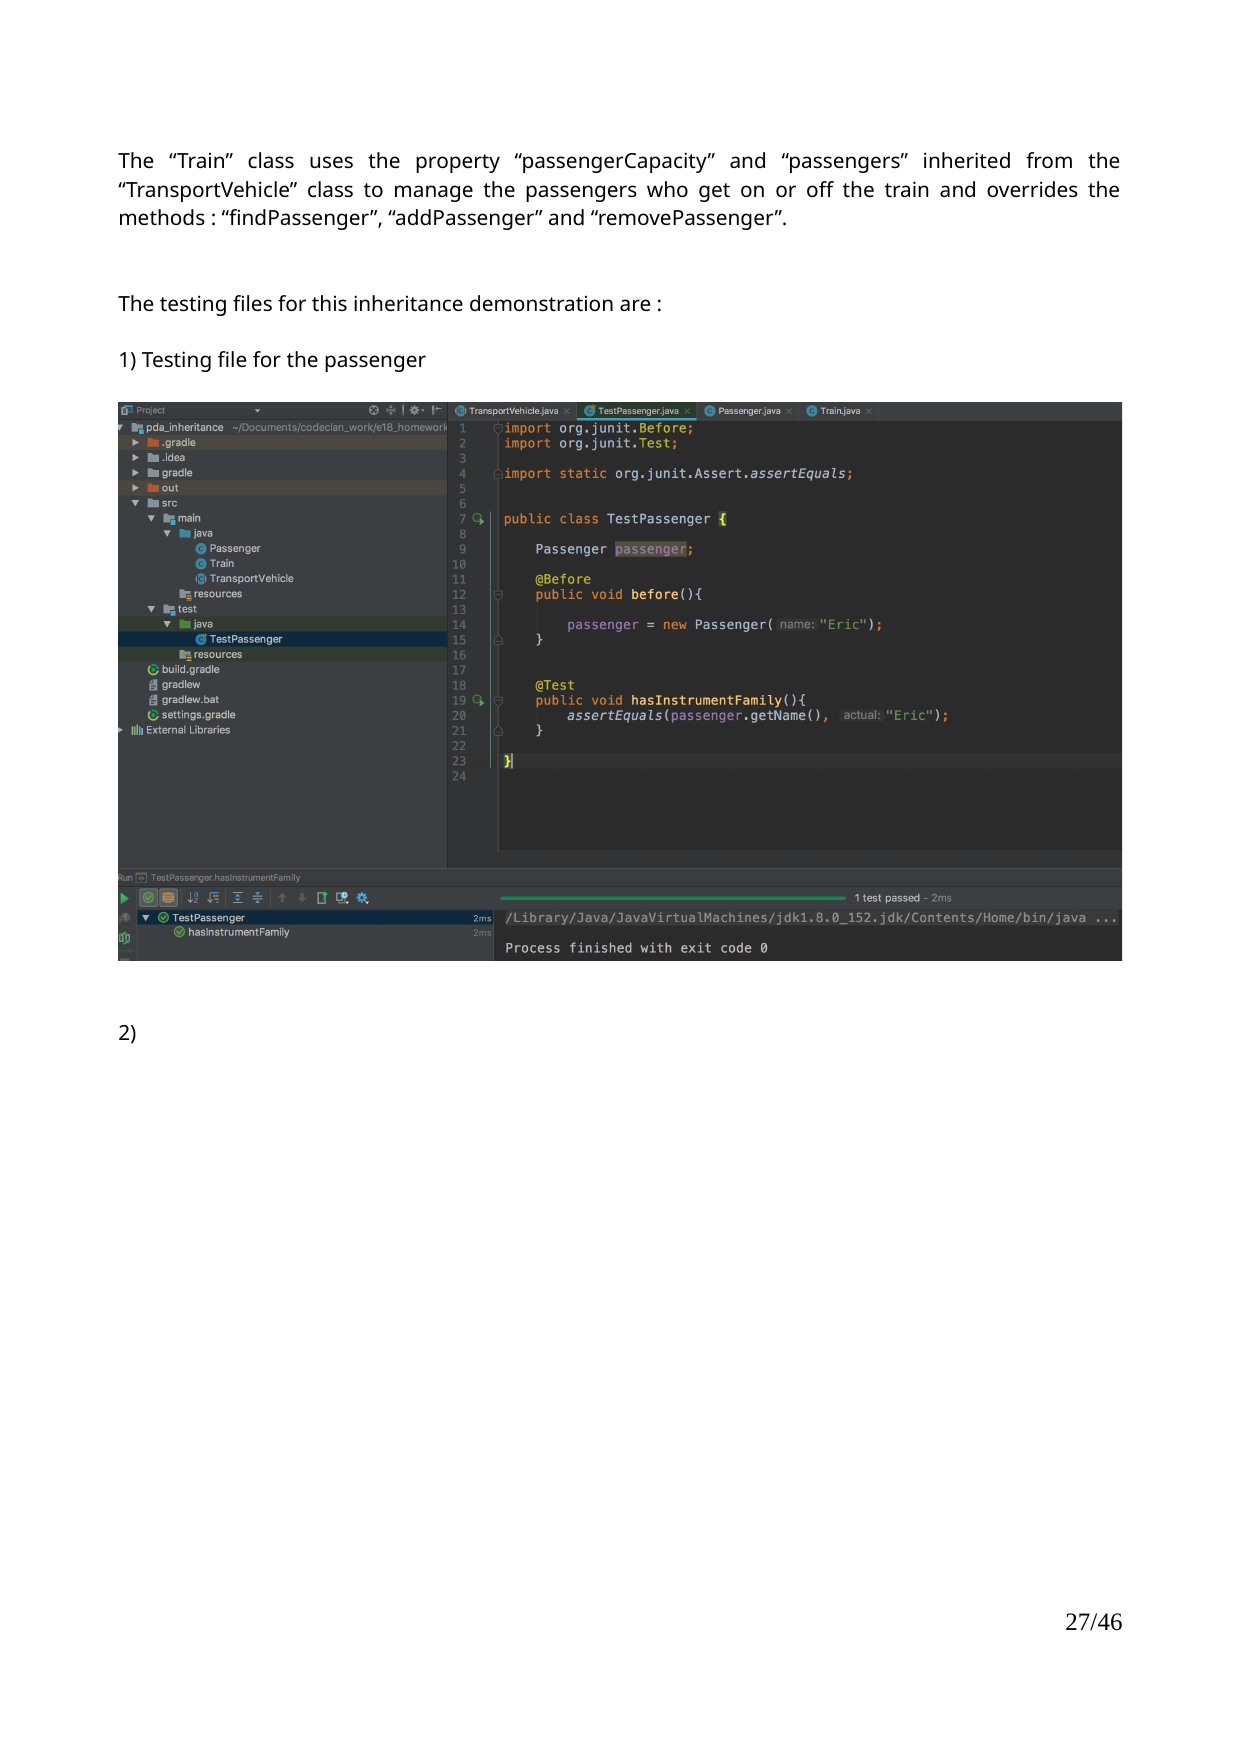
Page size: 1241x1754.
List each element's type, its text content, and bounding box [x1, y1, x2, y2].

text The testing files for this inheritance demonstration are : [118, 289, 1122, 317]
list 2) [118, 1018, 1122, 1046]
list The “Train” class uses the property “passengerCapacity” and “passengers” inherited from the “TransportVehicle” class to manage the passengers who get on or off the train and overrides the methods : “findPassenger”, “addPassenger” and “removePassenger”. [118, 147, 1122, 232]
text 1) Testing file for the passenger [118, 346, 1122, 374]
picture [118, 402, 1123, 961]
